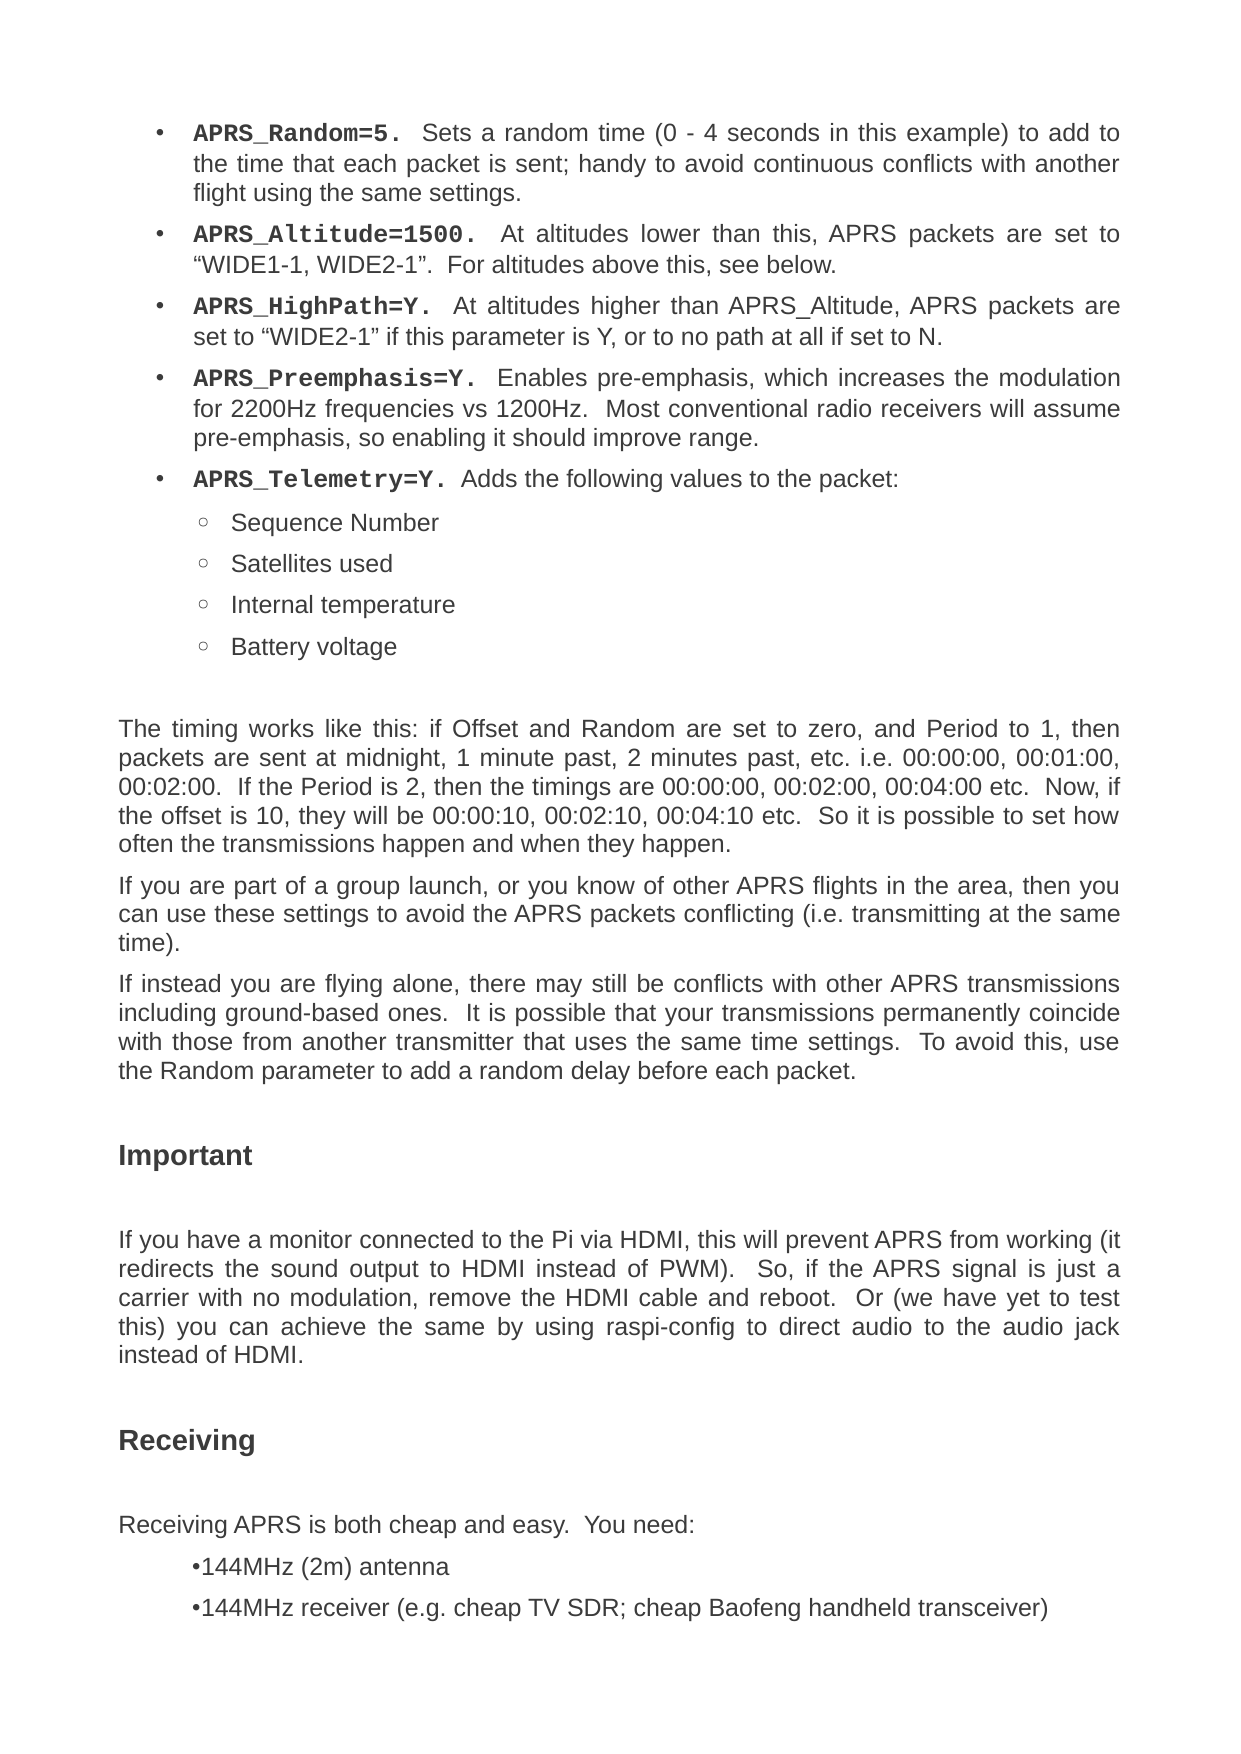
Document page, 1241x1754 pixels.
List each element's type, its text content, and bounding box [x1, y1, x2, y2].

text Receiving [118, 1423, 1122, 1457]
text Important [118, 1138, 1122, 1172]
list APRS_Random=5. Sets a random time (0 - 4 seconds in this example) to add to the time that each packet is sent; handy to avoid continuous conflicts with another flight using the same settings. [156, 118, 1122, 207]
text If you have a monitor connected to the Pi via HDMI, this will prevent APRS from working (it redirects the sound output to HDMI instead of PWM). So, if the APRS signal is just a carrier with no modulation, remove the HDMI cable and reboot. Or (we have yet to test this) you can achieve the same by using raspi-config to direct audio to the audio jack instead of HDMI. [118, 1226, 1122, 1369]
list 144MHz receiver (e.g. cheap TV SDR; cheap Baofeng handheld transceiver) [118, 1593, 1122, 1622]
list APRS_Altitude=1500. At altitudes lower than this, APRS packets are set to “WIDE1-1, WIDE2-1”. For altitudes above this, see below. [156, 219, 1122, 279]
list Battery voltage [193, 632, 1122, 661]
list Sequence Number [193, 508, 1122, 537]
text Receiving APRS is both cheap and easy. You need: [118, 1510, 1122, 1539]
text The timing works like this: if Offset and Random are set to zero, and Period to 1, then packets are sent at midnight, 1 minute past, 2 minutes past, etc. i.e. 00:00:00, 00:01:00, 00:02:00. If the Period is 2, then the timings are 00:00:00, 00:02:00, 00:04:00 etc. Now, if the offset is 10, they will be 00:00:10, 00:02:10, 00:04:10 etc. So it is possible to set how often the transmissions happen and when they happen. [118, 714, 1122, 858]
list APRS_Preemphasis=Y. Enables pre-emphasis, which increases the modulation for 2200Hz frequencies vs 1200Hz. Most conventional radio receivers will assume pre-emphasis, so enabling it should improve range. [156, 363, 1122, 452]
list Internal temperature [193, 591, 1122, 619]
list APRS_Telemetry=Y. Adds the following values to the packet: [156, 464, 1122, 495]
list 144MHz (2m) antenna [118, 1552, 1122, 1580]
text If instead you are flying alone, there may still be conflicts with other APRS transmissions including ground-based ones. It is possible that your transmissions permanently coincide with those from another transmitter that uses the same time settings. To avoid this, use the Random parameter to add a random delay before each packet. [118, 969, 1122, 1084]
list APRS_HighPath=Y. At altitudes higher than APRS_Altitude, APRS packets are set to “WIDE2-1” if this parameter is Y, or to no path at all if set to N. [156, 291, 1122, 351]
text If you are part of a group launch, or you know of other APRS flights in the area, then you can use these settings to avoid the APRS packets conflicting (i.e. transmitting at the same time). [118, 871, 1122, 957]
list Satellites used [193, 549, 1122, 578]
